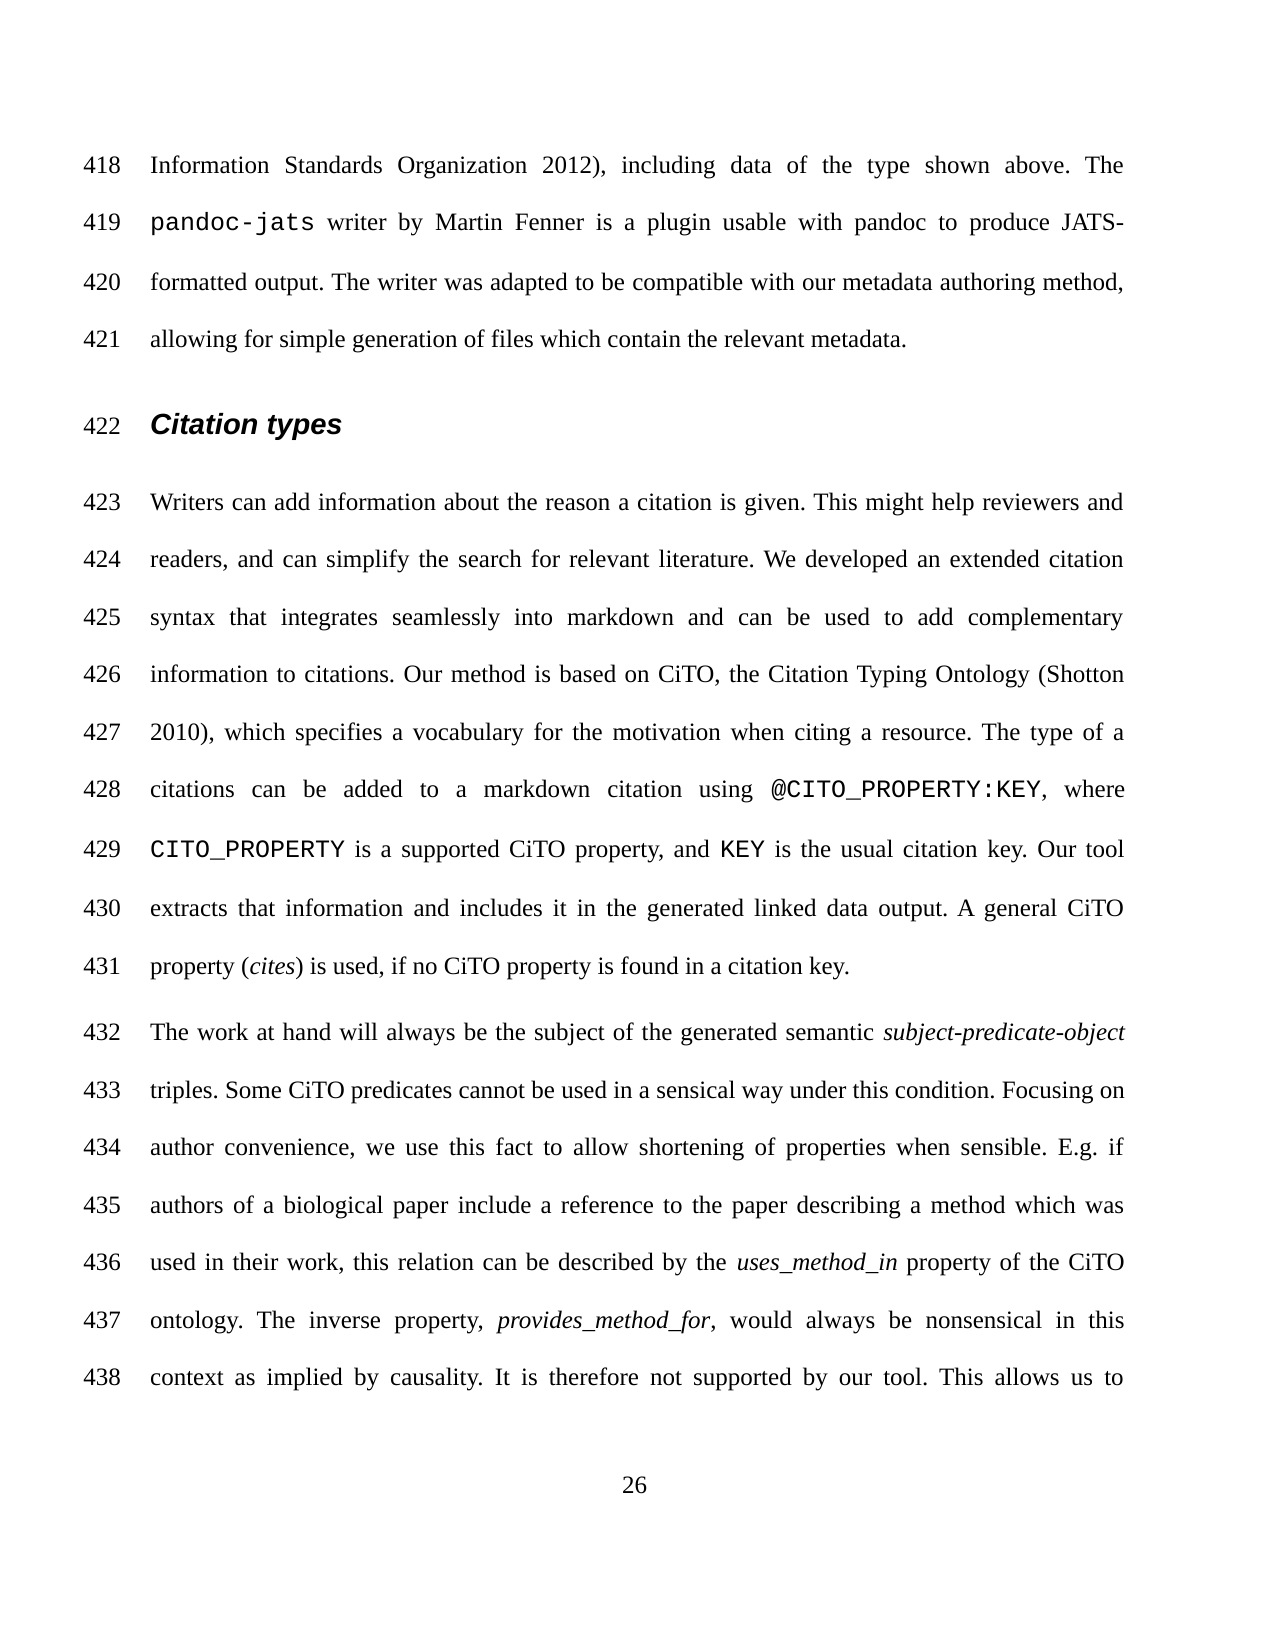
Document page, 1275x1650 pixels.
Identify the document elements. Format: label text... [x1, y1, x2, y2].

subtitle Citation types [150, 407, 1125, 441]
text Writers can add information about the reason a citation is given. This might help reviewers and readers, and can simplify the search for relevant literature. We developed an extended citation syntax that integrates seamlessly into markdown and can be used to add complementary information to citations. Our method is based on CiTO, the Citation Typing Ontology (Shotton 2010), which specifies a vocabulary for the motivation when citing a resource. The type of a citations can be added to a markdown citation using @CITO_PROPERTY:KEY, where CITO_PROPERTY is a supported CiTO property, and KEY is the usual citation key. Our tool extracts that information and includes it in the generated linked data output. A general CiTO property (cites) is used, if no CiTO property is found in a citation key. [150, 487, 1125, 979]
text The work at hand will always be the subject of the generated semantic subject-predicate-object triples. Some CiTO predicates cannot be used in a sensical way under this condition. Focusing on author convenience, we use this fact to allow shortening of properties when sensible. E.g. if authors of a biological paper include a reference to the paper describing a method which was used in their work, this relation can be described by the uses_method_in property of the CiTO ontology. The inverse property, provides_method_for, would always be nonsensical in this context as implied by causality. It is therefore not supported by our tool. This allows us to [150, 1017, 1125, 1391]
text Information Standards Organization 2012), including data of the type shown above. The pandoc-jats writer by Martin Fenner is a plugin usable with pandoc to produce JATS-formatted output. The writer was adapted to be compatible with our metadata authoring method, allowing for simple generation of files which contain the relevant metadata. [150, 150, 1125, 353]
